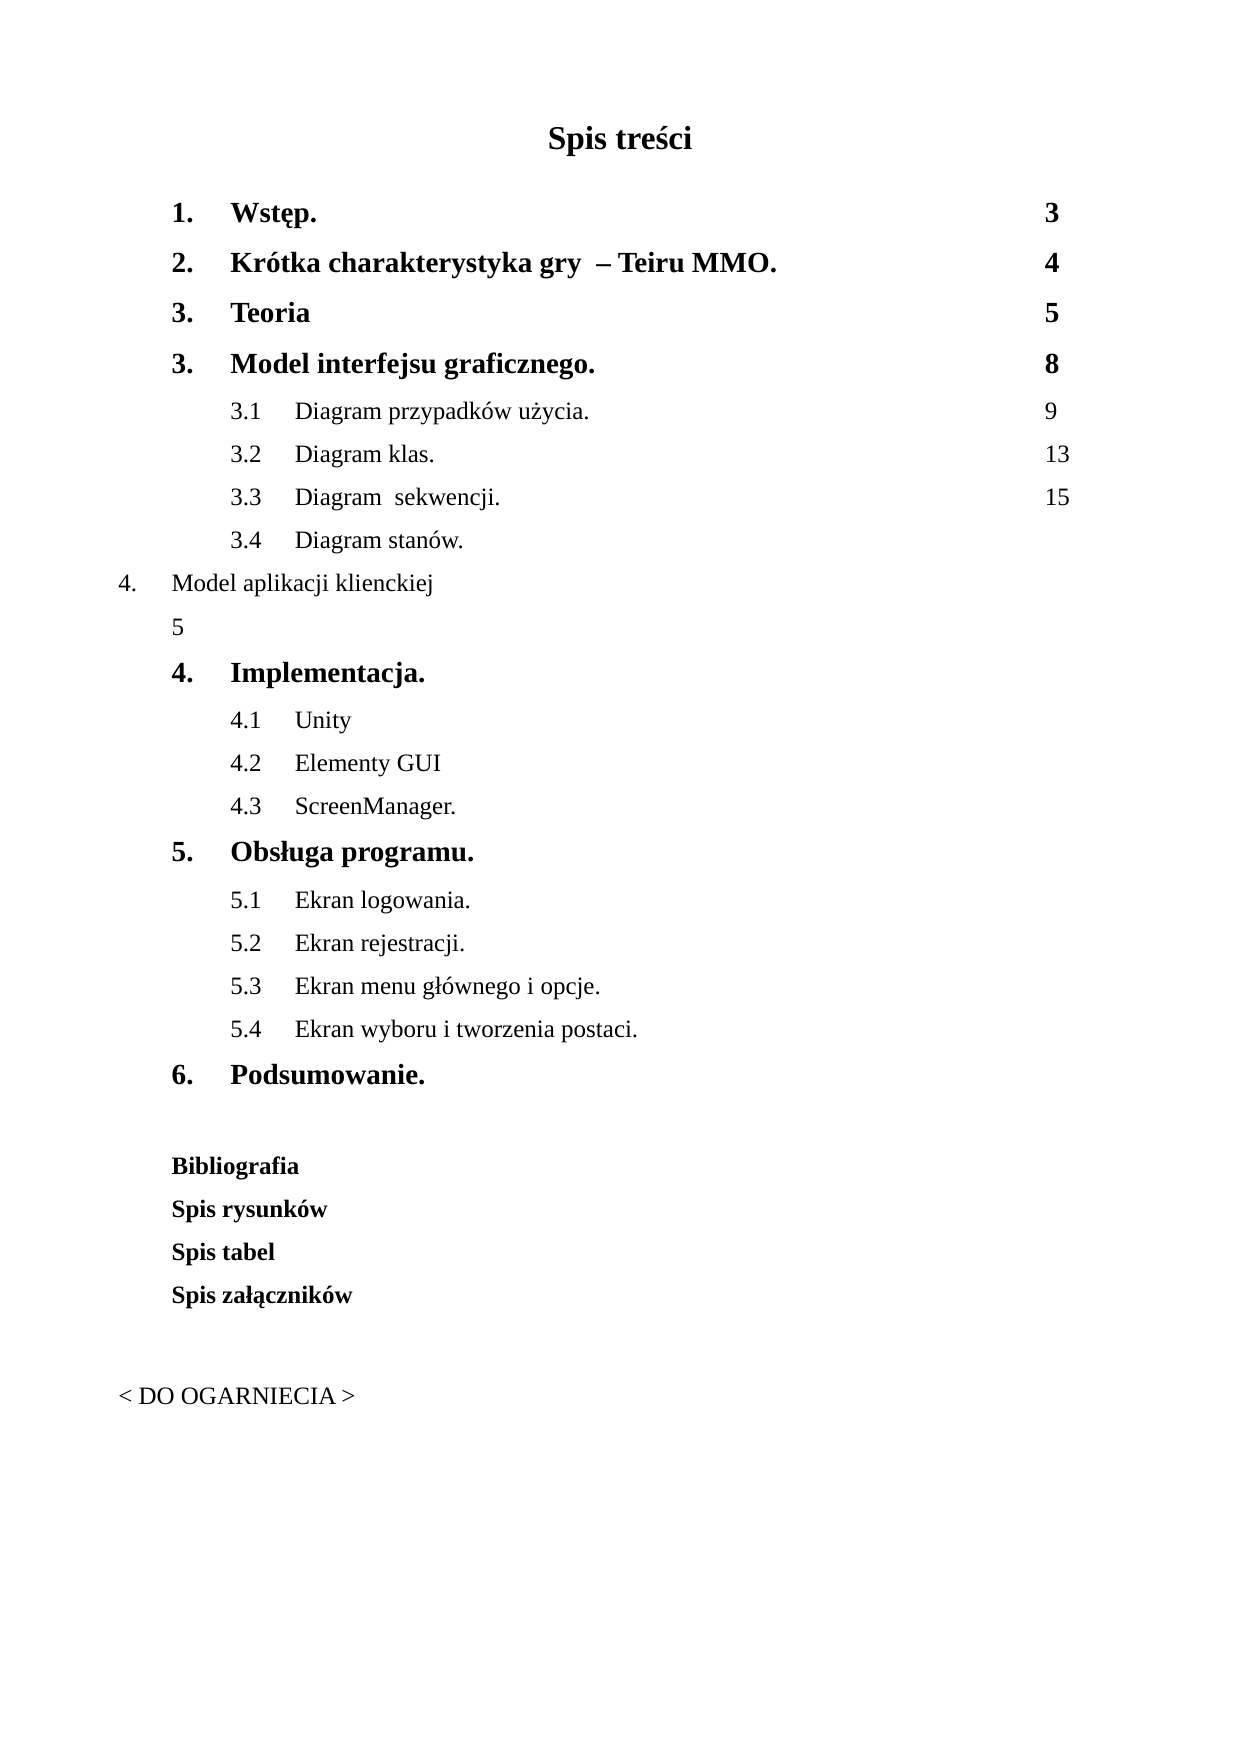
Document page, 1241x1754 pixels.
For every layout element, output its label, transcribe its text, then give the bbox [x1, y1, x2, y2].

text 4. Model aplikacji klienckiej [118, 568, 1122, 597]
text 2. Krótka charakterystyka gry – Teiru MMO. 4 [118, 245, 1122, 279]
text 5 [118, 612, 1122, 640]
text 5.3 Ekran menu głównego i opcje. [118, 971, 1122, 1000]
text 3. Teoria 5 [118, 295, 1122, 329]
text Spis tabel [118, 1237, 1122, 1266]
text 4.3 ScreenManager. [118, 791, 1122, 820]
text 6. Podsumowanie. [118, 1057, 1122, 1091]
text < DO OGARNIECIA > [118, 1381, 1122, 1409]
text 4.2 Elementy GUI [118, 748, 1122, 777]
text 3.4 Diagram stanów. [118, 525, 1122, 554]
text 3.3 Diagram sekwencji. 15 [118, 482, 1122, 511]
text 3.1 Diagram przypadków użycia. 9 [118, 396, 1122, 425]
text 5.4 Ekran wyboru i tworzenia postaci. [118, 1014, 1122, 1043]
text 5.1 Ekran logowania. [118, 885, 1122, 913]
text 4.1 Unity [118, 705, 1122, 734]
text Bibliografia [118, 1151, 1122, 1179]
text 4. Implementacja. [118, 655, 1122, 688]
text Spis treści [118, 118, 1122, 156]
text 1. Wstęp. 3 [118, 195, 1122, 228]
text 5. Obsługa programu. [118, 834, 1122, 868]
text Spis załączników [118, 1280, 1122, 1309]
text 5.2 Ekran rejestracji. [118, 928, 1122, 957]
text 3. Model interfejsu graficznego. 8 [118, 346, 1122, 379]
text Spis rysunków [118, 1194, 1122, 1223]
text 3.2 Diagram klas. 13 [118, 439, 1122, 468]
